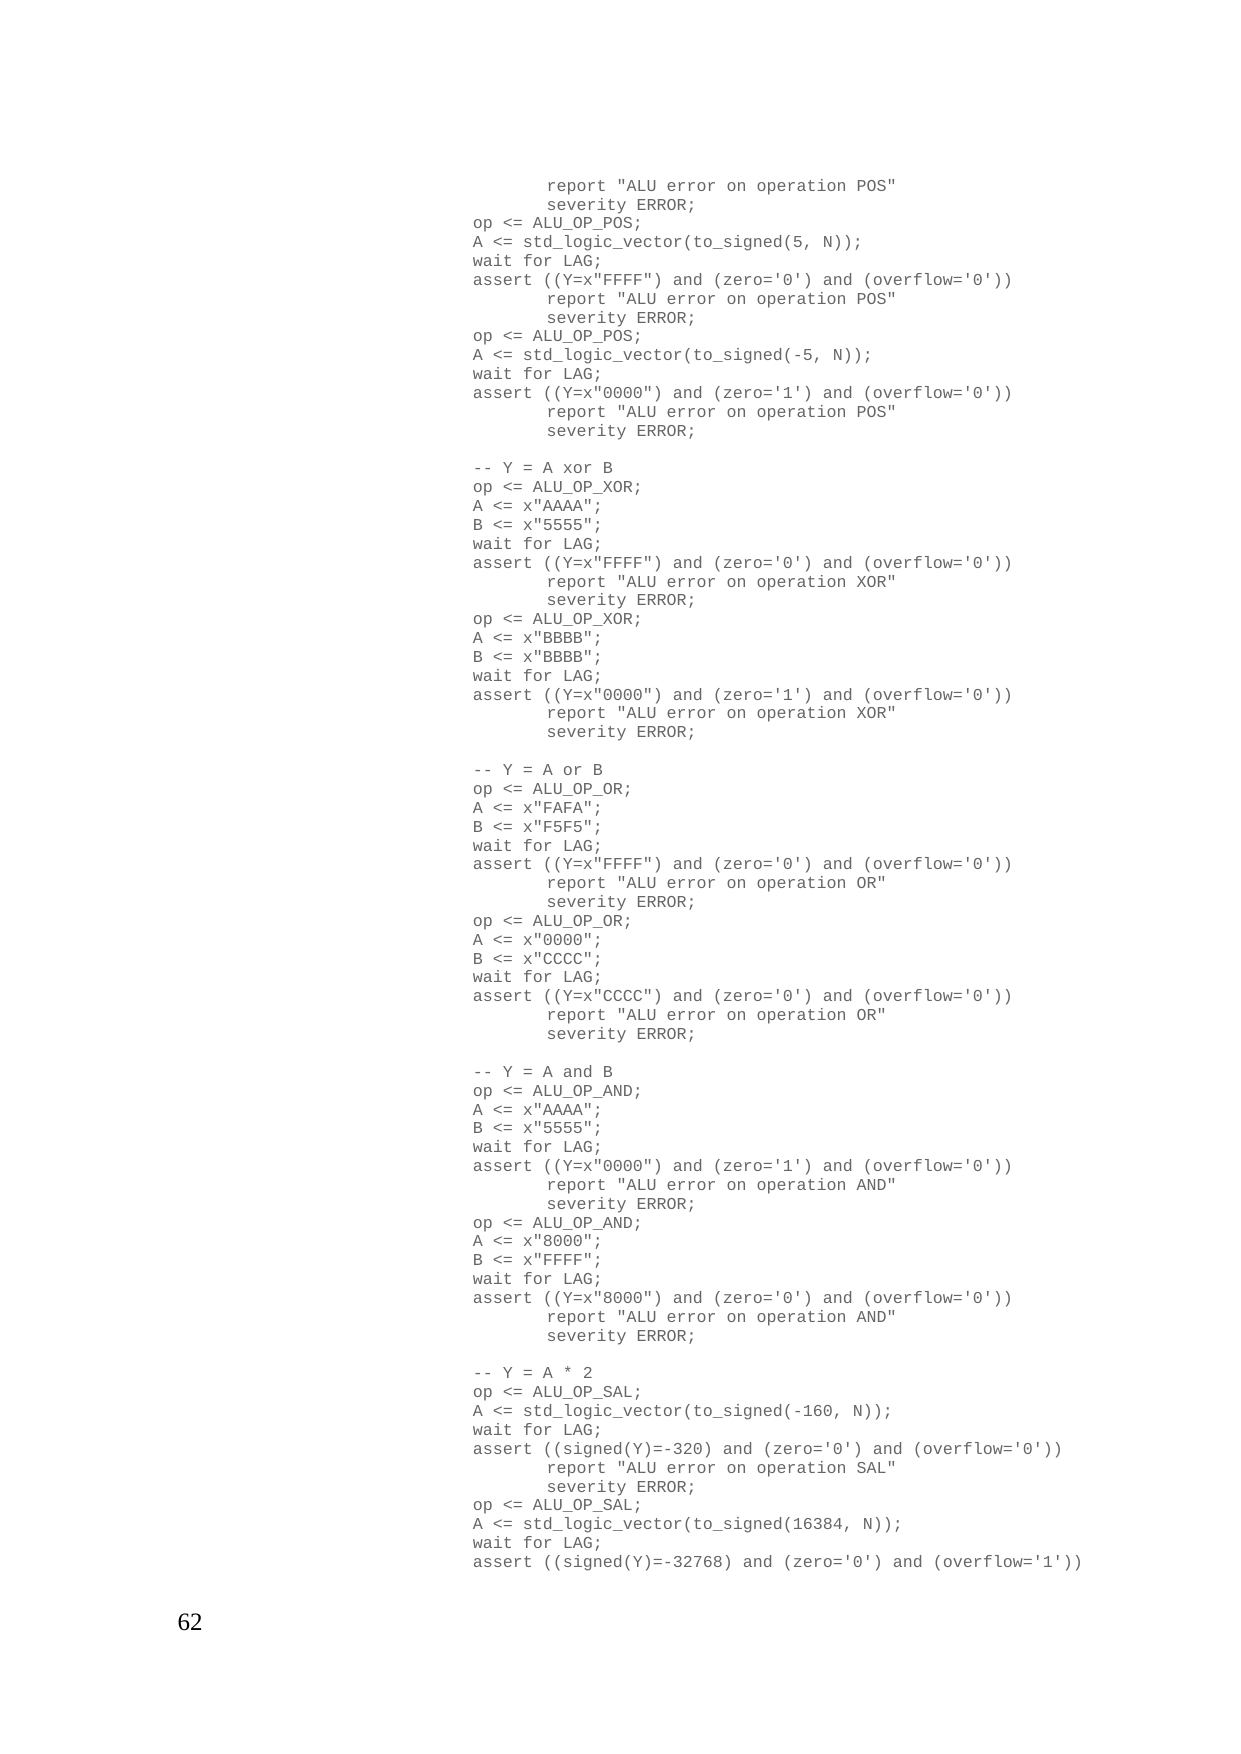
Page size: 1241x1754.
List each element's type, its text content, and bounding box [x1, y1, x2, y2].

text report "ALU error on operation SAL" [177, 1459, 1122, 1478]
text -- Y = A * 2 [177, 1365, 1122, 1384]
text assert ((Y=x"CCCC") and (zero='0') and (overflow='0')) [177, 988, 1122, 1007]
text severity ERROR; [177, 1478, 1122, 1497]
text A <= std_logic_vector(to_signed(-5, N)); [177, 347, 1122, 366]
text wait for LAG; [177, 969, 1122, 988]
text severity ERROR; [177, 1327, 1122, 1346]
text report "ALU error on operation AND" [177, 1176, 1122, 1195]
text B <= x"BBBB"; [177, 648, 1122, 667]
text B <= x"CCCC"; [177, 950, 1122, 969]
text assert ((Y=x"0000") and (zero='1') and (overflow='0')) [177, 384, 1122, 403]
text op <= ALU_OP_OR; [177, 781, 1122, 799]
text wait for LAG; [177, 253, 1122, 271]
text A <= x"0000"; [177, 931, 1122, 950]
text severity ERROR; [177, 196, 1122, 215]
text A <= std_logic_vector(to_signed(-160, N)); [177, 1403, 1122, 1422]
text assert ((Y=x"FFFF") and (zero='0') and (overflow='0')) [177, 271, 1122, 290]
text assert ((Y=x"0000") and (zero='1') and (overflow='0')) [177, 1158, 1122, 1176]
text wait for LAG; [177, 1535, 1122, 1553]
text report "ALU error on operation OR" [177, 1007, 1122, 1026]
text severity ERROR; [177, 1195, 1122, 1214]
text assert ((Y=x"FFFF") and (zero='0') and (overflow='0')) [177, 554, 1122, 573]
text B <= x"5555"; [177, 517, 1122, 535]
text A <= x"AAAA"; [177, 498, 1122, 517]
text op <= ALU_OP_XOR; [177, 479, 1122, 498]
text severity ERROR; [177, 894, 1122, 912]
text A <= x"8000"; [177, 1233, 1122, 1252]
text report "ALU error on operation AND" [177, 1308, 1122, 1327]
text severity ERROR; [177, 592, 1122, 611]
text op <= ALU_OP_SAL; [177, 1497, 1122, 1516]
text severity ERROR; [177, 724, 1122, 743]
text op <= ALU_OP_AND; [177, 1214, 1122, 1233]
text report "ALU error on operation OR" [177, 875, 1122, 894]
text op <= ALU_OP_POS; [177, 328, 1122, 347]
text A <= x"AAAA"; [177, 1101, 1122, 1120]
text B <= x"F5F5"; [177, 818, 1122, 837]
text A <= x"BBBB"; [177, 630, 1122, 648]
text op <= ALU_OP_OR; [177, 912, 1122, 931]
text wait for LAG; [177, 667, 1122, 686]
text wait for LAG; [177, 837, 1122, 856]
text op <= ALU_OP_SAL; [177, 1384, 1122, 1403]
text A <= std_logic_vector(to_signed(16384, N)); [177, 1516, 1122, 1535]
text wait for LAG; [177, 366, 1122, 384]
text assert ((signed(Y)=-320) and (zero='0') and (overflow='0')) [177, 1440, 1122, 1459]
text -- Y = A xor B [177, 460, 1122, 479]
text wait for LAG; [177, 1422, 1122, 1440]
text report "ALU error on operation POS" [177, 177, 1122, 196]
text op <= ALU_OP_AND; [177, 1082, 1122, 1101]
text op <= ALU_OP_POS; [177, 215, 1122, 234]
text B <= x"5555"; [177, 1120, 1122, 1139]
text report "ALU error on operation XOR" [177, 705, 1122, 724]
text A <= x"FAFA"; [177, 799, 1122, 818]
text -- Y = A and B [177, 1063, 1122, 1082]
text wait for LAG; [177, 1271, 1122, 1289]
text assert ((Y=x"0000") and (zero='1') and (overflow='0')) [177, 686, 1122, 705]
text report "ALU error on operation POS" [177, 290, 1122, 309]
text wait for LAG; [177, 1139, 1122, 1158]
text severity ERROR; [177, 309, 1122, 328]
text A <= std_logic_vector(to_signed(5, N)); [177, 234, 1122, 253]
text -- Y = A or B [177, 762, 1122, 781]
text report "ALU error on operation XOR" [177, 573, 1122, 592]
text assert ((signed(Y)=-32768) and (zero='0') and (overflow='1')) [177, 1553, 1122, 1572]
text wait for LAG; [177, 535, 1122, 554]
text op <= ALU_OP_XOR; [177, 611, 1122, 630]
text B <= x"FFFF"; [177, 1252, 1122, 1271]
text severity ERROR; [177, 422, 1122, 441]
text severity ERROR; [177, 1026, 1122, 1044]
text report "ALU error on operation POS" [177, 403, 1122, 422]
text assert ((Y=x"8000") and (zero='0') and (overflow='0')) [177, 1289, 1122, 1308]
text assert ((Y=x"FFFF") and (zero='0') and (overflow='0')) [177, 856, 1122, 875]
